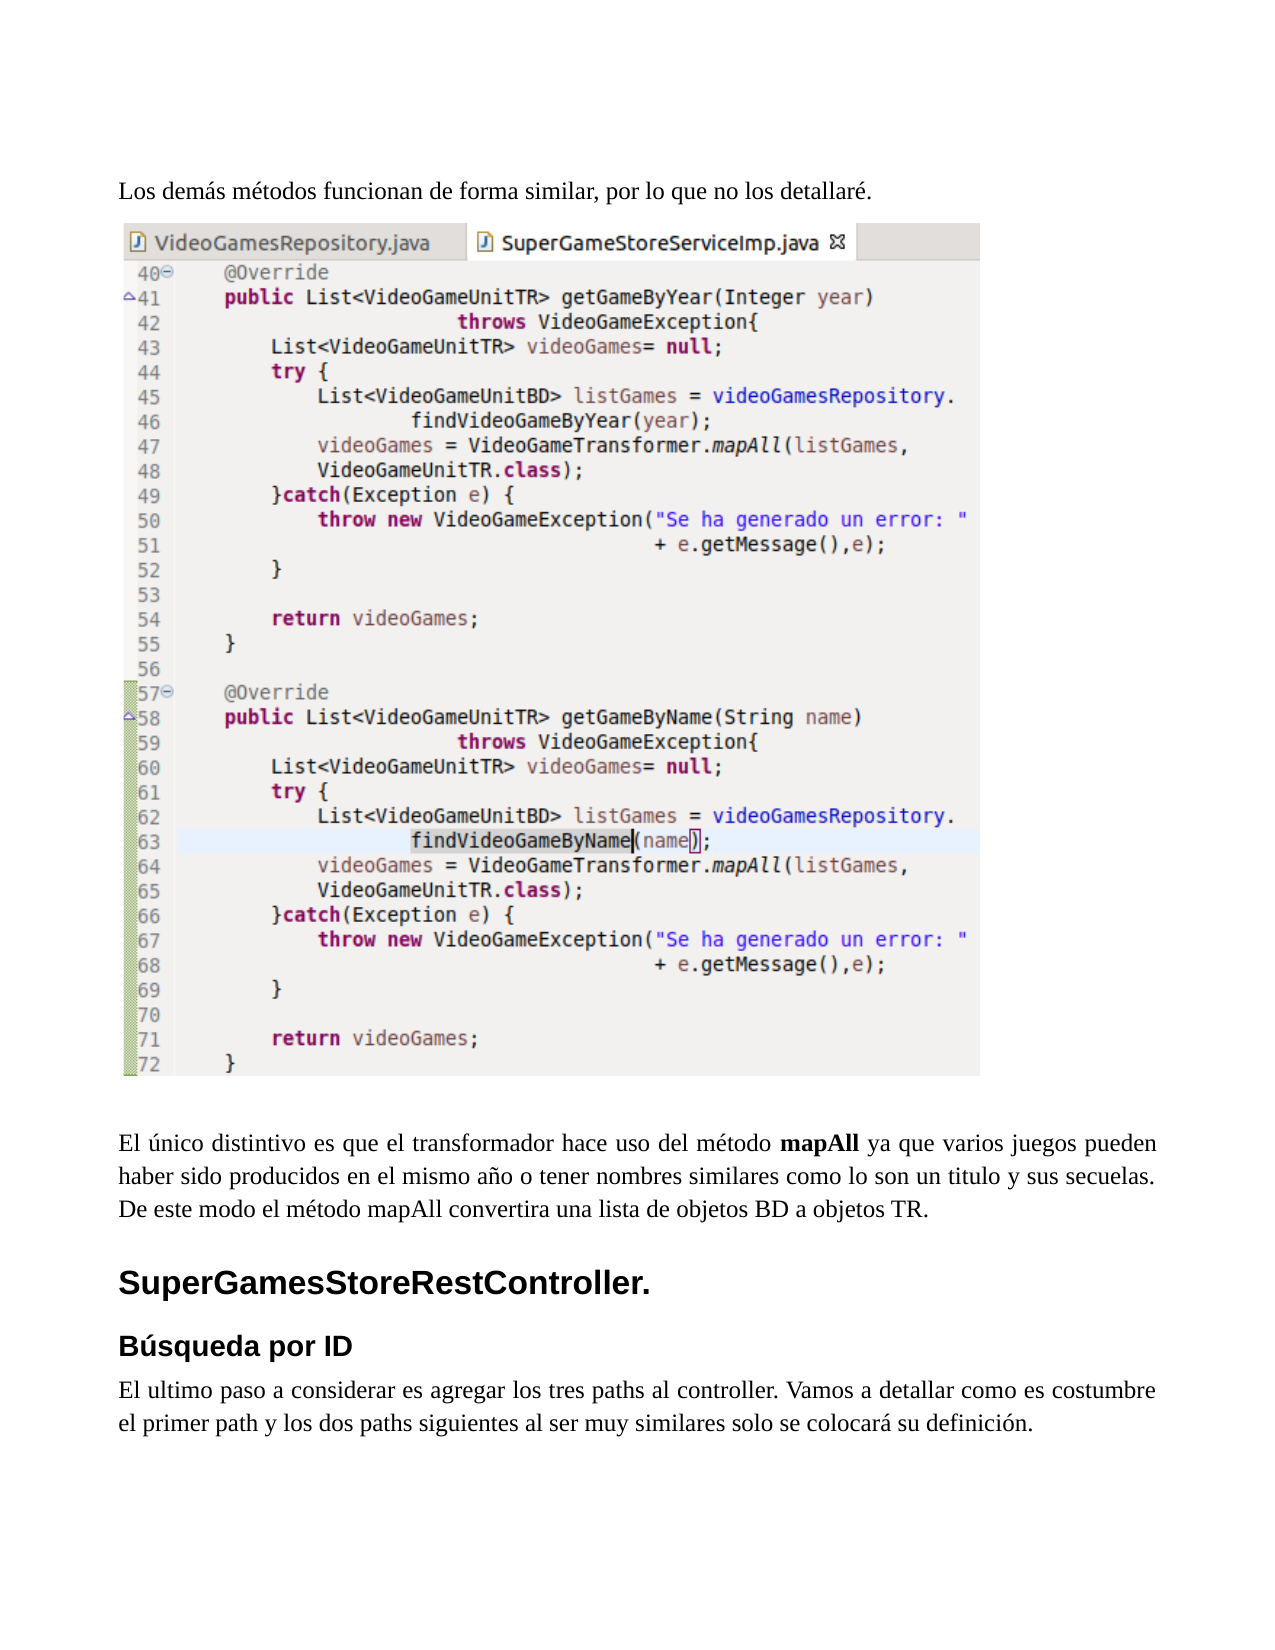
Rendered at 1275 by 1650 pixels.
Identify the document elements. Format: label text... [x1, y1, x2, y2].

picture [123, 223, 980, 1076]
text Los demás métodos funcionan de forma similar, por lo que no los detallaré. [118, 176, 1157, 205]
text El único distintivo es que el transformador hace uso del método mapAll ya que varios juegos pueden haber sido producidos en el mismo año o tener nombres similares como lo son un titulo y sus secuelas. De este modo el método mapAll convertira una lista de objetos BD a objetos TR. [118, 1128, 1157, 1223]
text El ultimo paso a considerar es agregar los tres paths al controller. Vamos a detallar como es costumbre el primer path y los dos paths siguientes al ser muy similares solo se colocará su definición. [118, 1375, 1157, 1437]
subtitle Búsqueda por ID [118, 1329, 1157, 1362]
subtitle SuperGamesStoreRestController. [118, 1263, 1157, 1302]
